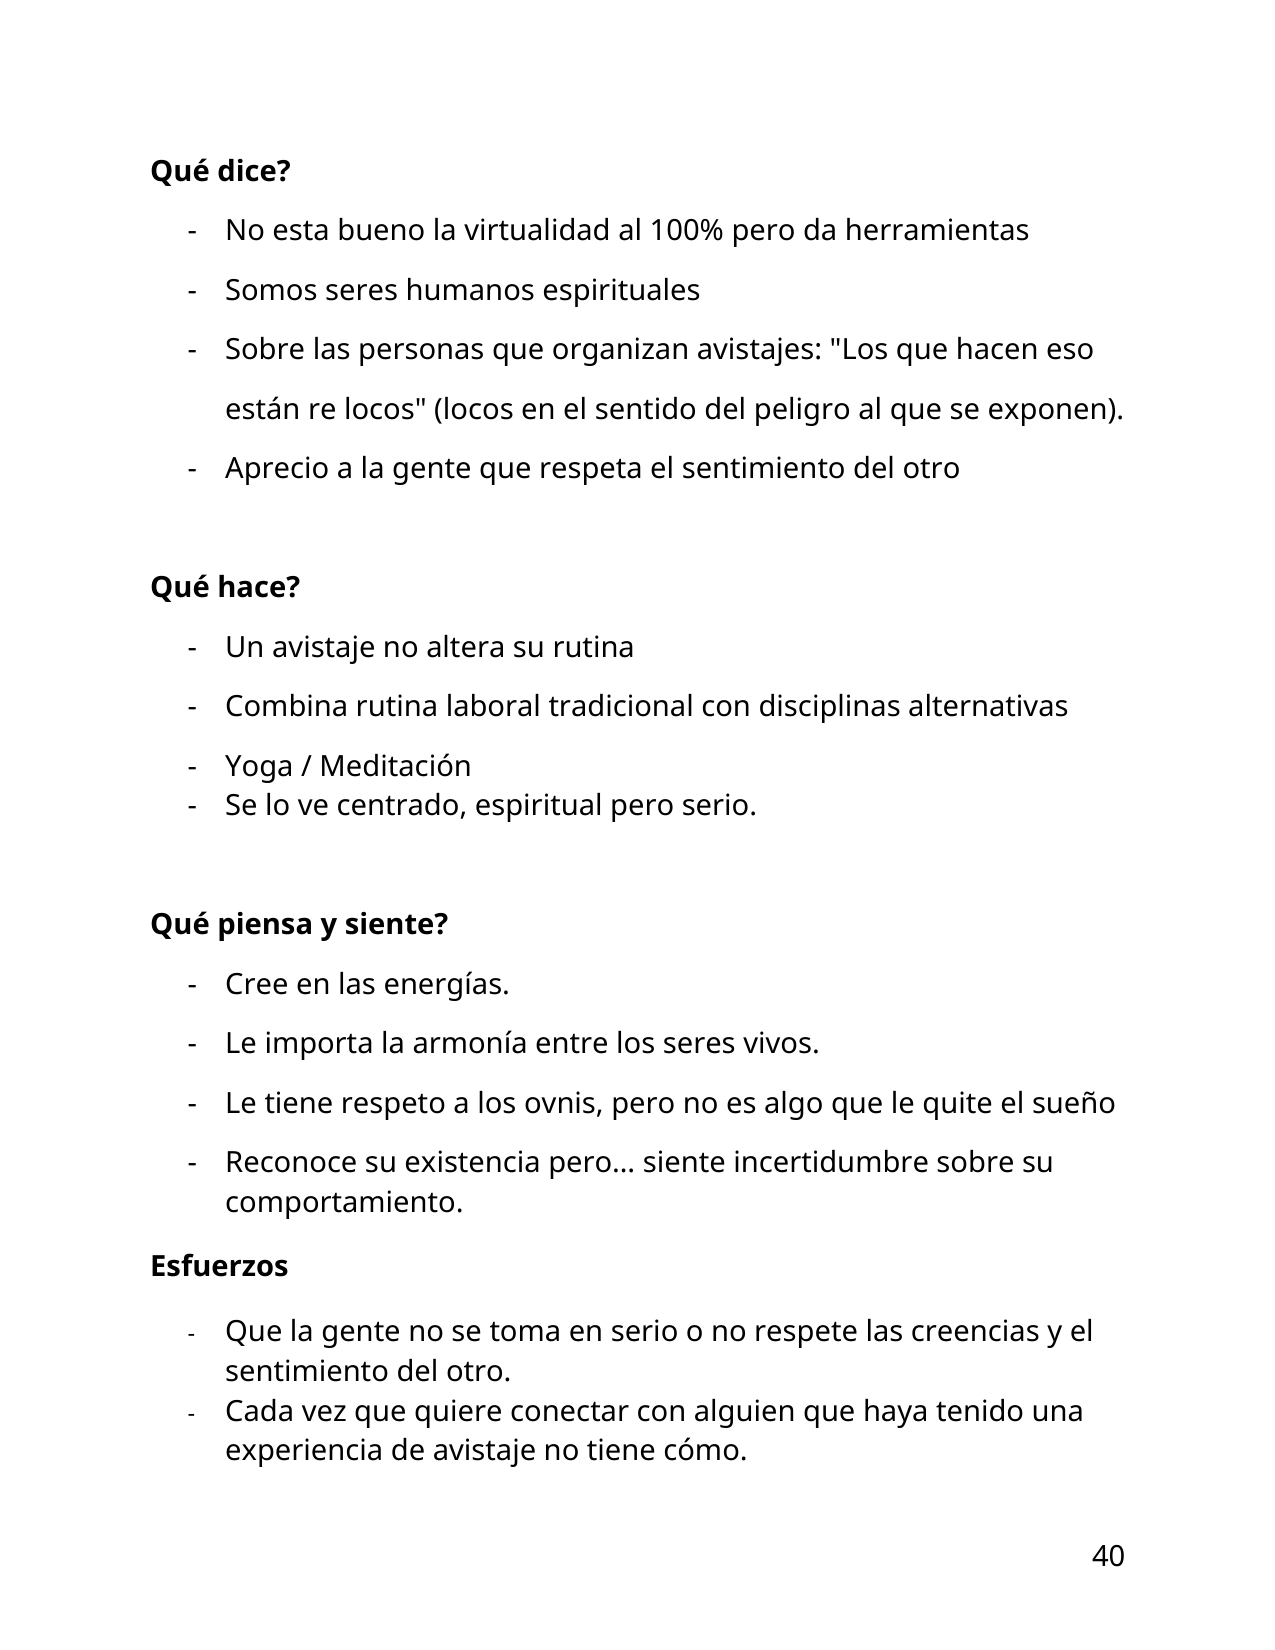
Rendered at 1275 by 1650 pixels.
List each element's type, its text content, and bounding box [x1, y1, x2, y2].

list Cada vez que quiere conectar con alguien que haya tenido una experiencia de avistaje no tiene cómo. [187, 1390, 1125, 1469]
list Se lo ve centrado, espiritual pero serio. [187, 784, 1125, 824]
list Que la gente no se toma en serio o no respete las creencias y el sentimiento del otro. [187, 1310, 1125, 1390]
list Reconoce su existencia pero… siente incertidumbre sobre su comportamiento. [187, 1141, 1125, 1221]
list Cree en las energías. [187, 963, 1125, 1003]
text Qué piensa y siente? [150, 903, 1125, 943]
text Qué hace? [150, 566, 1125, 606]
list Yoga / Meditación [187, 745, 1125, 784]
list Le importa la armonía entre los seres vivos. [187, 1022, 1125, 1062]
list Combina rutina laboral tradicional con disciplinas alternativas [187, 685, 1125, 725]
list Un avistaje no altera su rutina [187, 626, 1125, 666]
list No esta bueno la virtualidad al 100% pero da herramientas [187, 209, 1125, 249]
text Esfuerzos [150, 1246, 1125, 1285]
text Qué dice? [150, 150, 1125, 190]
list Aprecio a la gente que respeta el sentimiento del otro [187, 447, 1125, 487]
list Le tiene respeto a los ovnis, pero no es algo que le quite el sueño [187, 1082, 1125, 1122]
list Sobre las personas que organizan avistajes: "Los que hacen eso están re locos" (locos en el sentido del peligro al que se exponen). [187, 328, 1125, 428]
list Somos seres humanos espirituales [187, 269, 1125, 309]
